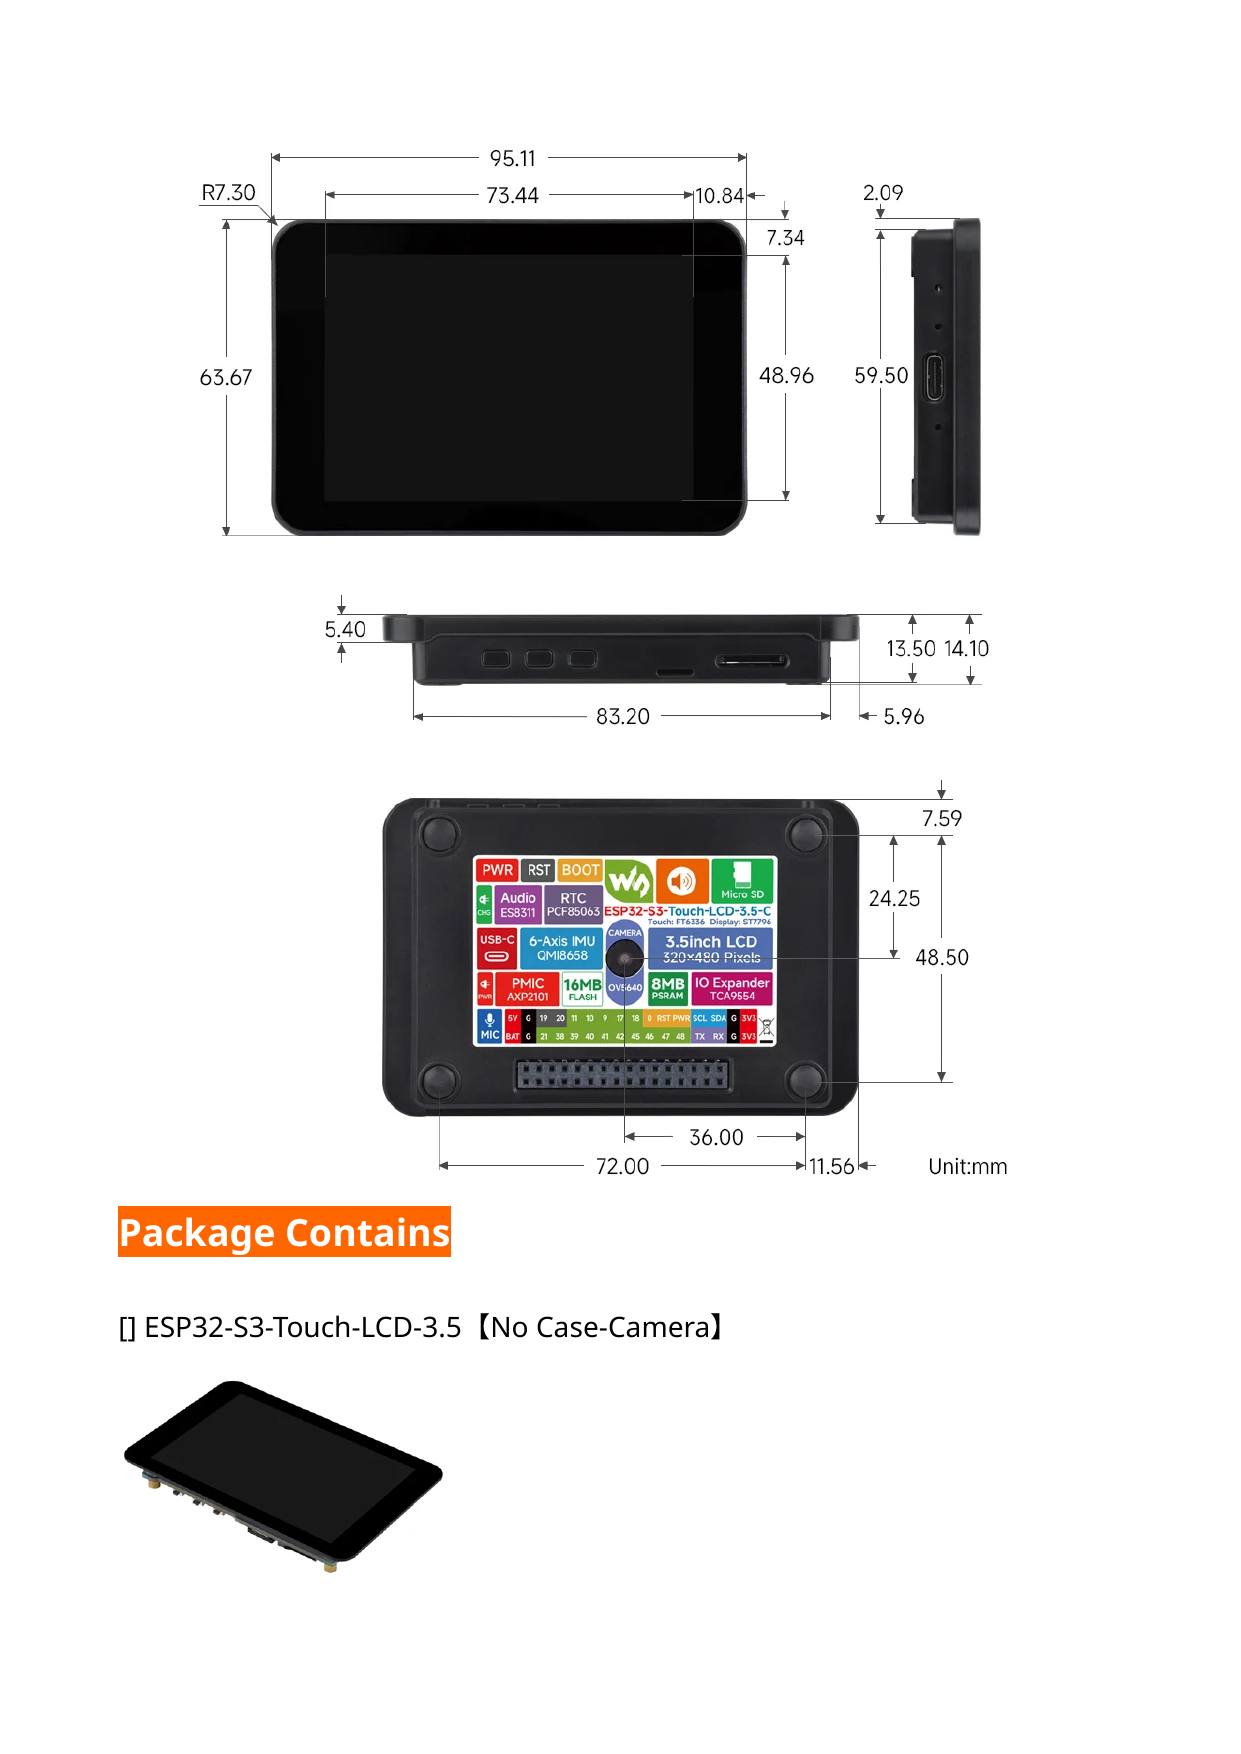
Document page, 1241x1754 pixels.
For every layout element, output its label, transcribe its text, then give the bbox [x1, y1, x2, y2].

text Package Contains [118, 1206, 1122, 1257]
picture [170, 118, 1070, 1206]
text [] ESP32-S3-Touch-LCD-3.5【No Case-Camera】 [118, 1304, 1122, 1345]
picture [118, 1363, 722, 1590]
